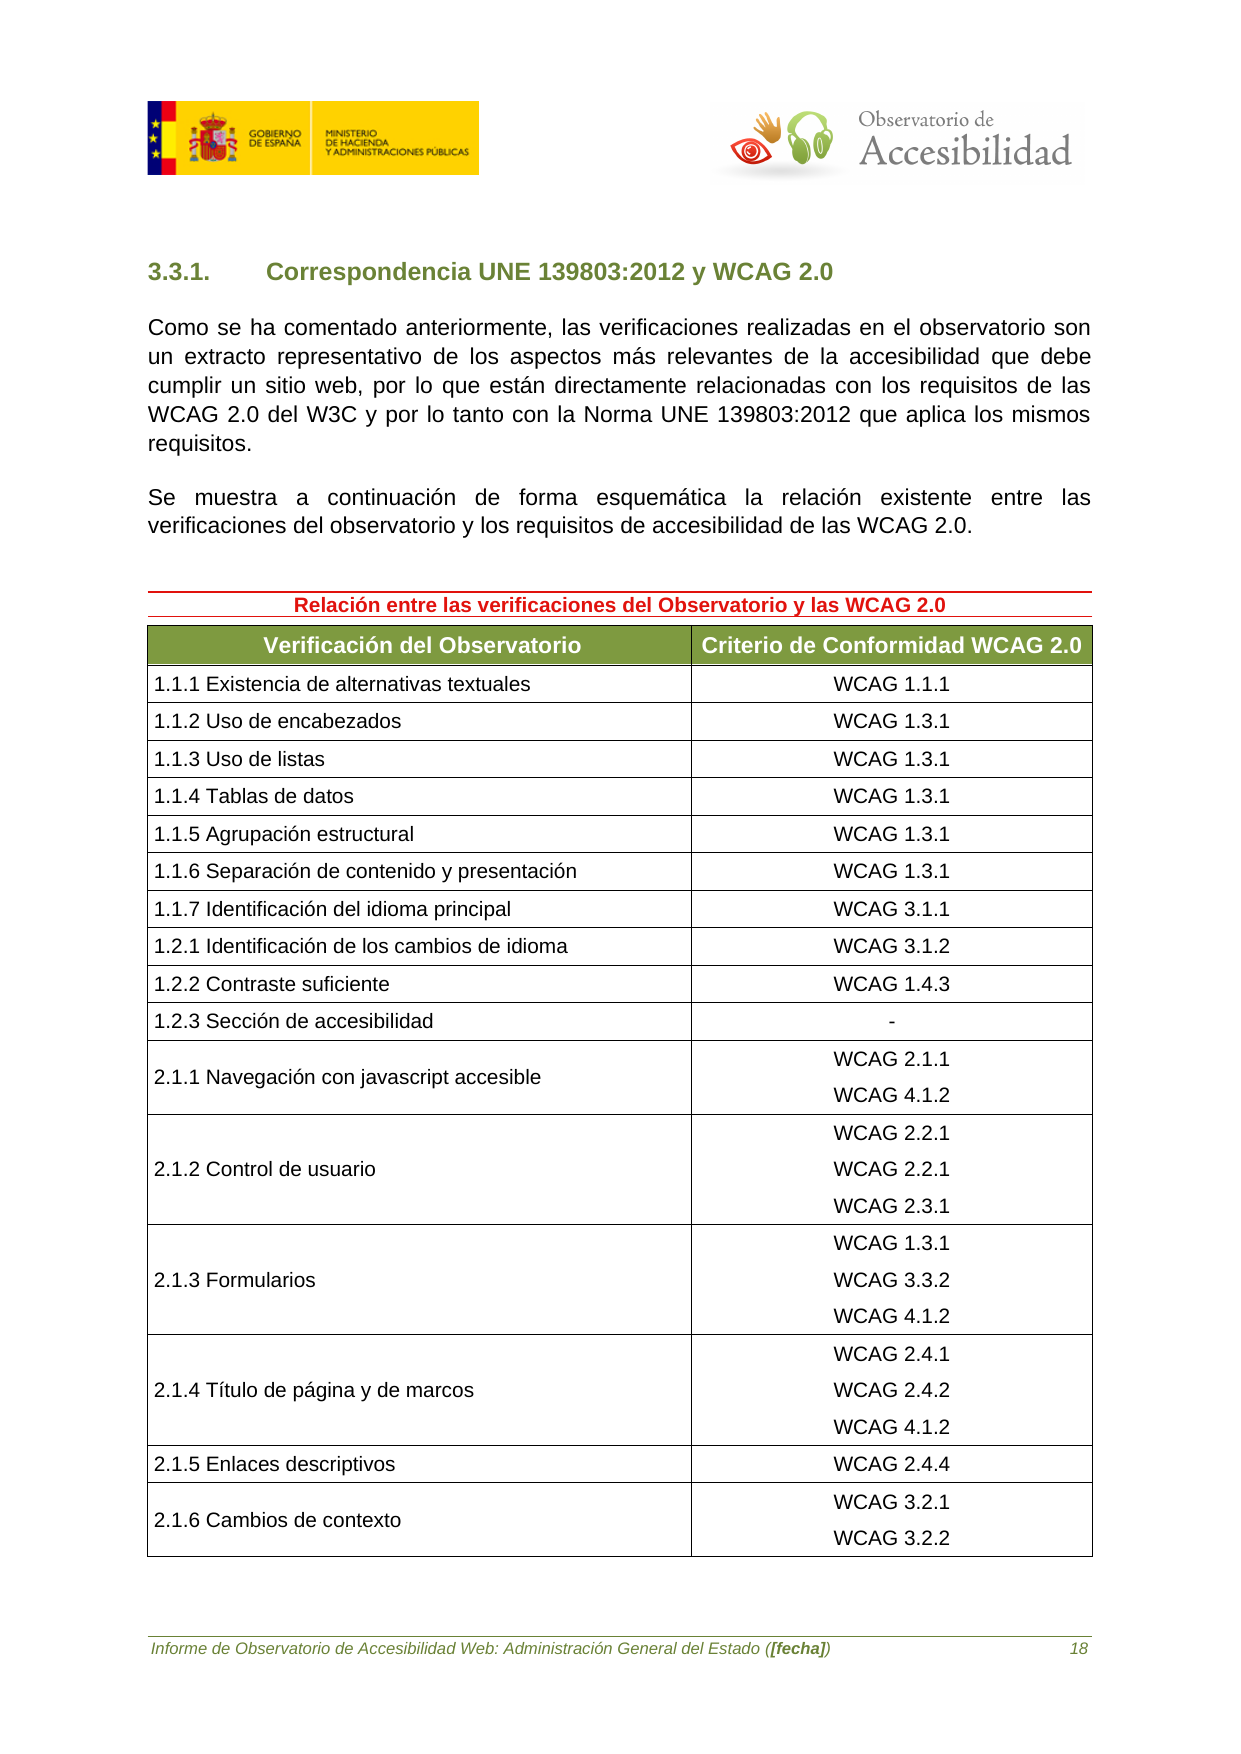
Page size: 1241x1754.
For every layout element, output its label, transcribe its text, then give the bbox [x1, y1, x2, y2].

picture [710, 102, 1086, 185]
table_cell 2.1.4 Título de página y de marcos [148, 1335, 691, 1445]
table_cell 2.1.3 Formularios [148, 1225, 691, 1334]
table_cell WCAG 1.3.1 [692, 853, 1092, 889]
table_cell WCAG 1.3.1 [692, 703, 1092, 739]
subtitle Correspondencia UNE 139803:2012 y WCAG 2.0 [148, 257, 1092, 286]
table_cell 1.1.5 Agrupación estructural [148, 816, 691, 852]
text Se muestra a continuación de forma esquemática la relación existente entre las verificaciones del observatorio y los requisitos de accesibilidad de las WCAG 2.0. [148, 483, 1092, 539]
table_cell WCAG 2.4.1 WCAG 2.4.2 WCAG 4.1.2 [692, 1335, 1092, 1445]
table_cell 2.1.1 Navegación con javascript accesible [148, 1041, 691, 1113]
table_cell WCAG 1.1.1 [692, 666, 1092, 702]
table_cell 1.2.3 Sección de accesibilidad [148, 1003, 691, 1039]
table_cell 1.1.7 Identificación del idioma principal [148, 891, 691, 927]
table_cell 1.1.2 Uso de encabezados [148, 703, 691, 739]
table_cell - [692, 1003, 1092, 1039]
table_cell WCAG 2.4.4 [692, 1446, 1092, 1482]
table_cell WCAG 1.3.1 [692, 778, 1092, 814]
picture [147, 101, 479, 175]
table_cell 1.1.4 Tablas de datos [148, 778, 691, 814]
table_cell WCAG 3.1.1 [692, 891, 1092, 927]
table_cell 1.1.3 Uso de listas [148, 741, 691, 777]
table_cell 2.1.6 Cambios de contexto [148, 1483, 691, 1556]
table_cell 2.1.2 Control de usuario [148, 1115, 691, 1224]
table_cell WCAG 3.2.1 WCAG 3.2.2 [692, 1483, 1092, 1556]
table_header Criterio de Conformidad WCAG 2.0 [692, 626, 1092, 664]
table_cell WCAG 2.1.1 WCAG 4.1.2 [692, 1041, 1092, 1113]
table_cell WCAG 3.1.2 [692, 928, 1092, 964]
table_cell WCAG 2.2.1 WCAG 2.2.1 WCAG 2.3.1 [692, 1115, 1092, 1224]
table_cell 2.1.5 Enlaces descriptivos [148, 1446, 691, 1482]
table_cell WCAG 1.3.1 [692, 741, 1092, 777]
table_cell 1.1.1 Existencia de alternativas textuales [148, 666, 691, 702]
table_cell WCAG 1.3.1 WCAG 3.3.2 WCAG 4.1.2 [692, 1225, 1092, 1334]
text Como se ha comentado anteriormente, las verificaciones realizadas en el observatorio son un extracto representativo de los aspectos más relevantes de la accesibilidad que debe cumplir un sitio web, por lo que están directamente relacionadas con los requisitos de las WCAG 2.0 del W3C y por lo tanto con la Norma UNE 139803:2012 que aplica los mismos requisitos. [148, 314, 1092, 456]
table_cell 1.1.6 Separación de contenido y presentación [148, 853, 691, 889]
table_header Verificación del Observatorio [148, 626, 691, 664]
table_cell WCAG 1.4.3 [692, 966, 1092, 1002]
table_cell 1.2.2 Contraste suficiente [148, 966, 691, 1002]
text Relación entre las verificaciones del Observatorio y las WCAG 2.0 [148, 593, 1092, 616]
table_cell 1.2.1 Identificación de los cambios de idioma [148, 928, 691, 964]
table_cell WCAG 1.3.1 [692, 816, 1092, 852]
